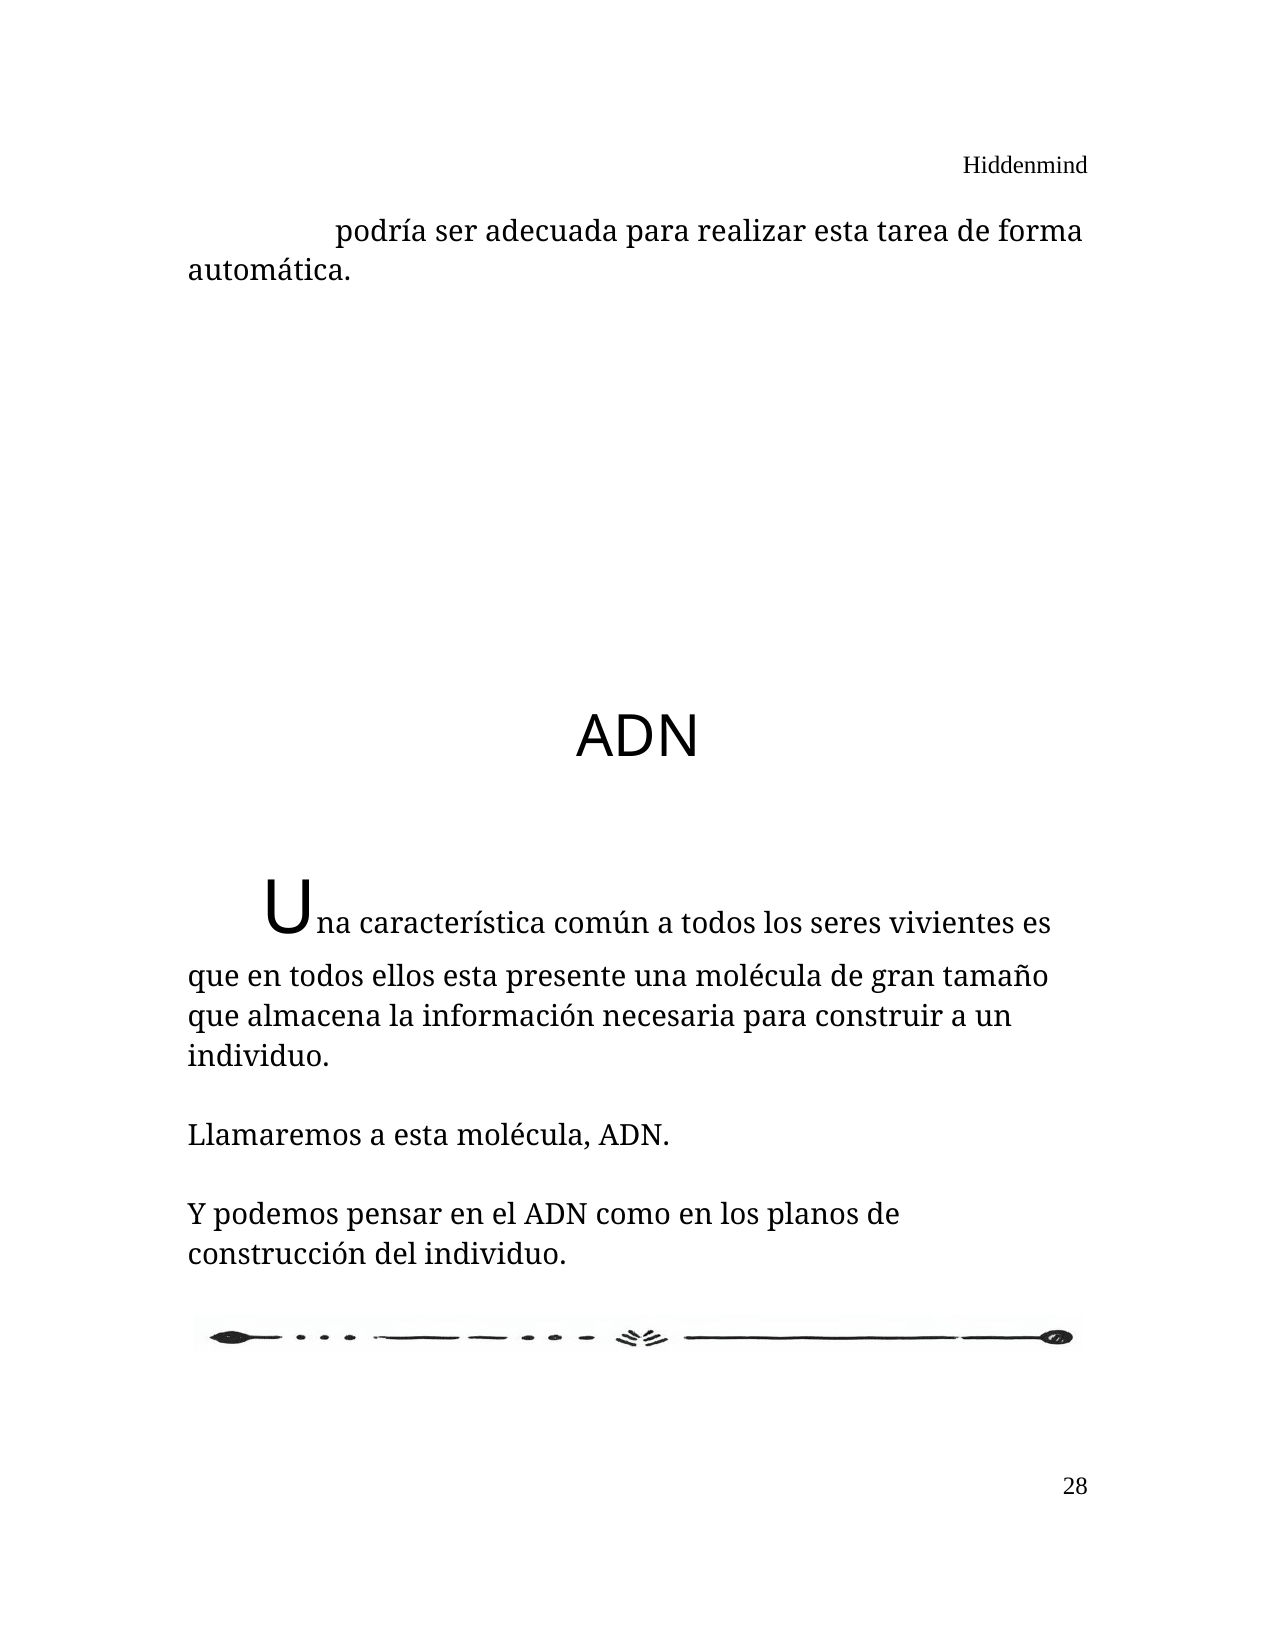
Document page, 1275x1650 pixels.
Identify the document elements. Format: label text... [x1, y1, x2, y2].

text podría ser adecuada para realizar esta tarea de forma automática. [187, 210, 1087, 289]
text Llamaremos a esta molécula, ADN. [187, 1114, 1087, 1154]
text Una característica común a todos los seres vivientes es [187, 853, 1087, 955]
text que en todos ellos esta presente una molécula de gran tamaño que almacena la información necesaria para construir a un individuo. [187, 955, 1087, 1074]
text Y podemos pensar en el ADN como en los planos de construcción del individuo. [187, 1193, 1087, 1273]
picture [193, 1315, 1083, 1352]
